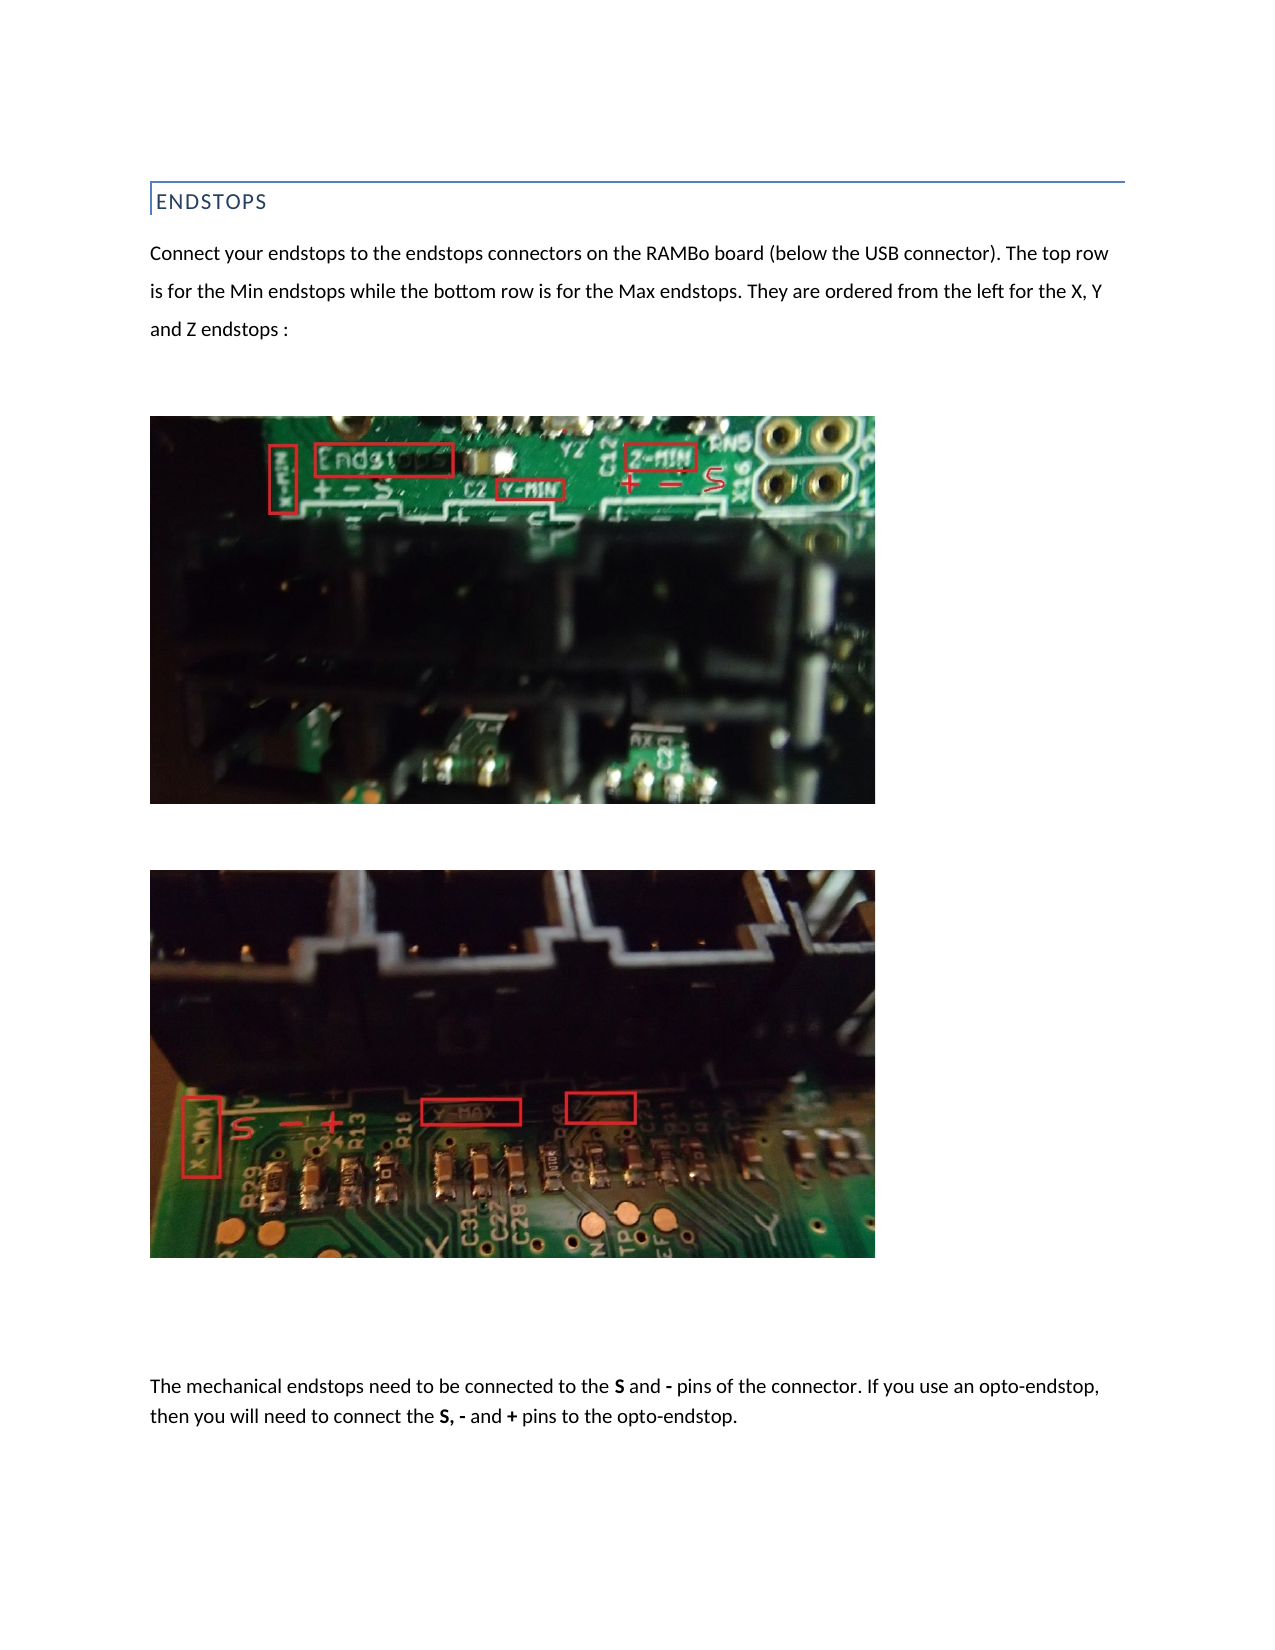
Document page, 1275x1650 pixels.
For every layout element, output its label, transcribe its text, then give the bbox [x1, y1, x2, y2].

text Connect your endstops to the endstops connectors on the RAMBo board (below the USB connector). The top row is for the Min endstops while the bottom row is for the Max endstops. They are ordered from the left for the X, Y and Z endstops : [150, 240, 1125, 342]
text The mechanical endstops need to be connected to the S and - pins of the connector. If you use an opto-endstop, then you will need to connect the S, - and + pins to the opto-endstop. [150, 1374, 1125, 1428]
subtitle Endstops [152, 183, 1125, 215]
